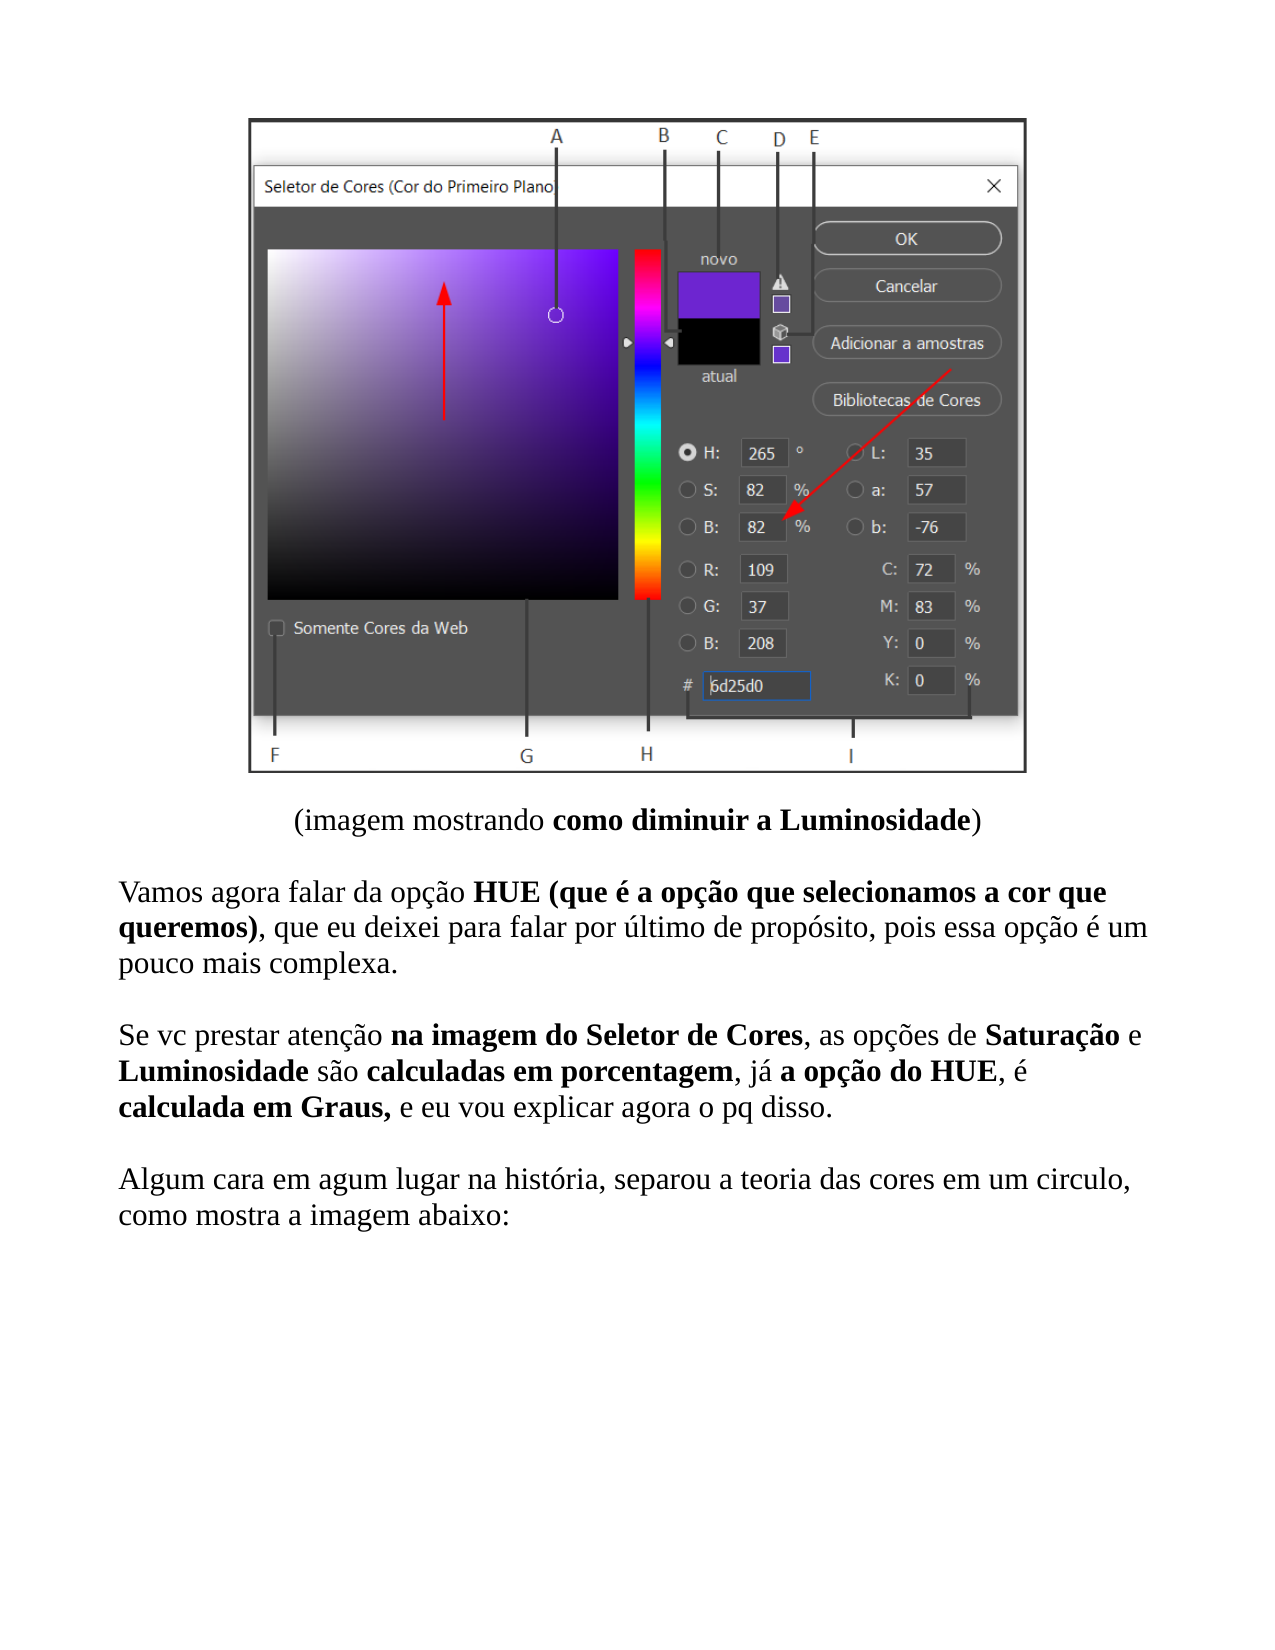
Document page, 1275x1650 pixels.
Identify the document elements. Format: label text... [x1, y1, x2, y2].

text Algum cara em agum lugar na história, separou a teoria das cores em um circulo, como mostra a imagem abaixo: [118, 1160, 1157, 1232]
text Vamos agora falar da opção HUE (que é a opção que selecionamos a cor que queremos), que eu deixei para falar por último de propósito, pois essa opção é um pouco mais complexa. [118, 873, 1157, 981]
picture [248, 118, 1027, 773]
text Se vc prestar atenção na imagem do Seletor de Cores, as opções de Saturação e Luminosidade são calculadas em porcentagem, já a opção do HUE, é calculada em Graus, e eu vou explicar agora o pq disso. [118, 1017, 1157, 1124]
text (imagem mostrando como diminuir a Luminosidade) [118, 801, 1157, 837]
